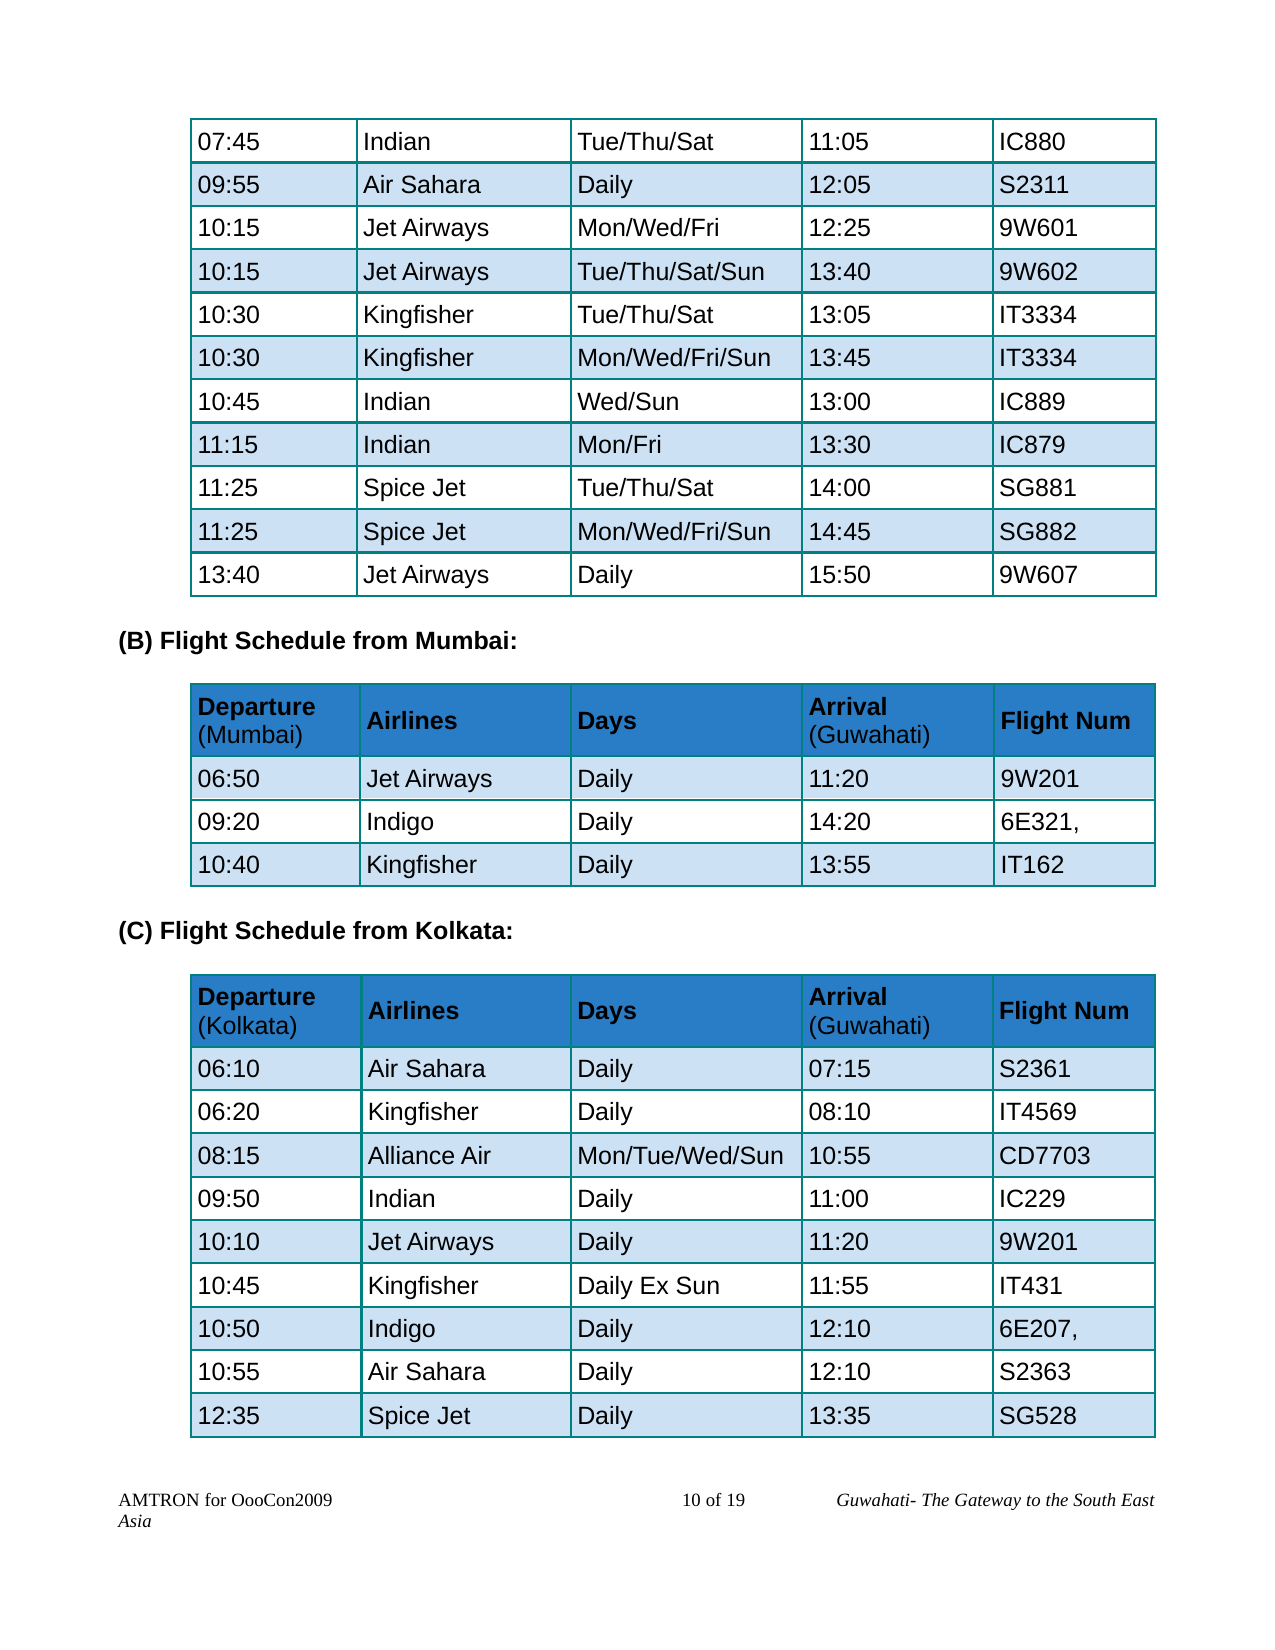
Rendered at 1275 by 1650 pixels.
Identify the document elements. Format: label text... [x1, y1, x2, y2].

table_cell Jet Airways [363, 1221, 570, 1262]
table_cell 10:15 [192, 250, 356, 291]
table_cell Kingfisher [363, 1264, 570, 1306]
table_cell Spice Jet [358, 510, 570, 551]
table_cell 13:45 [803, 337, 992, 378]
table_header Flight Num [994, 976, 1154, 1046]
table_cell 09:50 [192, 1178, 360, 1219]
table_cell Tue/Thu/Sat [572, 294, 801, 335]
table_cell Indigo [361, 801, 570, 842]
table_cell Tue/Thu/Sat [572, 467, 801, 508]
table_cell 9W201 [994, 1221, 1154, 1262]
table_cell 9W607 [994, 554, 1155, 595]
table_cell Indian [363, 1178, 570, 1219]
table_cell 08:10 [803, 1091, 992, 1132]
table_cell 07:15 [803, 1048, 992, 1089]
table_cell IT4569 [994, 1091, 1154, 1132]
table_cell 06:20 [192, 1091, 360, 1132]
table_cell Mon/Wed/Fri/Sun [572, 510, 801, 551]
table_cell IT3334 [994, 337, 1155, 378]
table_cell Tue/Thu/Sat [572, 120, 801, 161]
table_cell 10:10 [192, 1221, 360, 1262]
table_header Flight Num [995, 685, 1154, 755]
table_cell Indian [358, 424, 570, 465]
table_cell S2311 [994, 164, 1155, 205]
table_cell IT3334 [994, 294, 1155, 335]
table_cell 13:35 [803, 1394, 992, 1436]
table_cell 11:15 [192, 424, 356, 465]
table_cell Daily [572, 801, 801, 842]
table_cell Spice Jet [358, 467, 570, 508]
table_header Departure (Mumbai) [192, 685, 359, 755]
table_cell 15:50 [803, 554, 992, 595]
table_cell 06:10 [192, 1048, 360, 1089]
table_cell 6E321, [995, 801, 1154, 842]
table_cell 11:55 [803, 1264, 992, 1306]
table_cell CD7703 [994, 1134, 1154, 1176]
table_cell 09:20 [192, 801, 359, 842]
table_cell 13:30 [803, 424, 992, 465]
table_cell Daily [572, 844, 801, 885]
table_cell Daily [572, 164, 801, 205]
table_cell Daily [572, 1308, 801, 1349]
table_cell 11:00 [803, 1178, 992, 1219]
table_cell 14:00 [803, 467, 992, 508]
table_cell Daily [572, 1221, 801, 1262]
table_cell Mon/Fri [572, 424, 801, 465]
table_cell Jet Airways [358, 207, 570, 248]
table_header Airlines [363, 976, 570, 1046]
table_cell 11:20 [803, 1221, 992, 1262]
table_cell SG528 [994, 1394, 1154, 1436]
table_cell Spice Jet [363, 1394, 570, 1436]
table_cell 9W602 [994, 250, 1155, 291]
table_cell Alliance Air [363, 1134, 570, 1176]
table_cell IC889 [994, 380, 1155, 421]
table_cell 09:55 [192, 164, 356, 205]
table_cell Air Sahara [363, 1351, 570, 1392]
table_cell Kingfisher [358, 294, 570, 335]
table_cell 11:05 [803, 120, 992, 161]
table_cell Indigo [363, 1308, 570, 1349]
table_cell IC229 [994, 1178, 1154, 1219]
table_cell 10:55 [803, 1134, 992, 1176]
table_cell 10:30 [192, 294, 356, 335]
table_cell 10:40 [192, 844, 359, 885]
table_cell 08:15 [192, 1134, 360, 1176]
table_cell 13:40 [803, 250, 992, 291]
table_cell 07:45 [192, 120, 356, 161]
table_cell 13:05 [803, 294, 992, 335]
table_cell Daily [572, 1394, 801, 1436]
table_header Departure (Kolkata) [192, 976, 360, 1046]
table_cell 14:45 [803, 510, 992, 551]
table_header Airlines [361, 685, 570, 755]
table_cell 9W201 [995, 757, 1154, 798]
table_cell SG882 [994, 510, 1155, 551]
table_cell IT162 [995, 844, 1154, 885]
table_cell 10:55 [192, 1351, 360, 1392]
table_cell 11:25 [192, 467, 356, 508]
table_cell 10:45 [192, 380, 356, 421]
table_cell Daily [572, 1351, 801, 1392]
table_cell Jet Airways [358, 554, 570, 595]
table_cell Tue/Thu/Sat/Sun [572, 250, 801, 291]
table_cell IC879 [994, 424, 1155, 465]
table_cell Mon/Wed/Fri/Sun [572, 337, 801, 378]
table_cell Mon/Wed/Fri [572, 207, 801, 248]
table_cell Jet Airways [361, 757, 570, 798]
table_cell 13:00 [803, 380, 992, 421]
table_cell 06:50 [192, 757, 359, 798]
table_cell Daily [572, 757, 801, 798]
table_cell 13:40 [192, 554, 356, 595]
text (C) Flight Schedule from Kolkata: [118, 916, 1157, 945]
table_cell Daily [572, 554, 801, 595]
table_cell Wed/Sun [572, 380, 801, 421]
table_cell S2363 [994, 1351, 1154, 1392]
table_cell 12:10 [803, 1308, 992, 1349]
table_cell 13:55 [803, 844, 993, 885]
table_cell IT431 [994, 1264, 1154, 1306]
table_cell Indian [358, 120, 570, 161]
table_cell Daily [572, 1048, 801, 1089]
text (B) Flight Schedule from Mumbai: [118, 626, 1157, 654]
table_cell Daily Ex Sun [572, 1264, 801, 1306]
table_header Arrival (Guwahati) [803, 685, 993, 755]
table_cell 10:50 [192, 1308, 360, 1349]
table_cell Kingfisher [358, 337, 570, 378]
table_cell 11:25 [192, 510, 356, 551]
table_cell 12:25 [803, 207, 992, 248]
table_cell 12:05 [803, 164, 992, 205]
table_cell Kingfisher [361, 844, 570, 885]
table_cell 12:10 [803, 1351, 992, 1392]
table_cell Mon/Tue/Wed/Sun [572, 1134, 801, 1176]
table_cell S2361 [994, 1048, 1154, 1089]
table_cell 14:20 [803, 801, 993, 842]
table_cell 9W601 [994, 207, 1155, 248]
table_cell Daily [572, 1178, 801, 1219]
table_cell Kingfisher [363, 1091, 570, 1132]
table_header Days [572, 685, 801, 755]
table_cell 11:20 [803, 757, 993, 798]
table_cell Air Sahara [363, 1048, 570, 1089]
table_cell SG881 [994, 467, 1155, 508]
table_cell 12:35 [192, 1394, 360, 1436]
table_cell IC880 [994, 120, 1155, 161]
table_cell Air Sahara [358, 164, 570, 205]
table_cell Daily [572, 1091, 801, 1132]
table_cell 10:45 [192, 1264, 360, 1306]
table_cell 10:30 [192, 337, 356, 378]
table_cell Jet Airways [358, 250, 570, 291]
table_cell 10:15 [192, 207, 356, 248]
table_header Arrival (Guwahati) [803, 976, 992, 1046]
table_header Days [572, 976, 801, 1046]
table_cell 6E207, [994, 1308, 1154, 1349]
table_cell Indian [358, 380, 570, 421]
